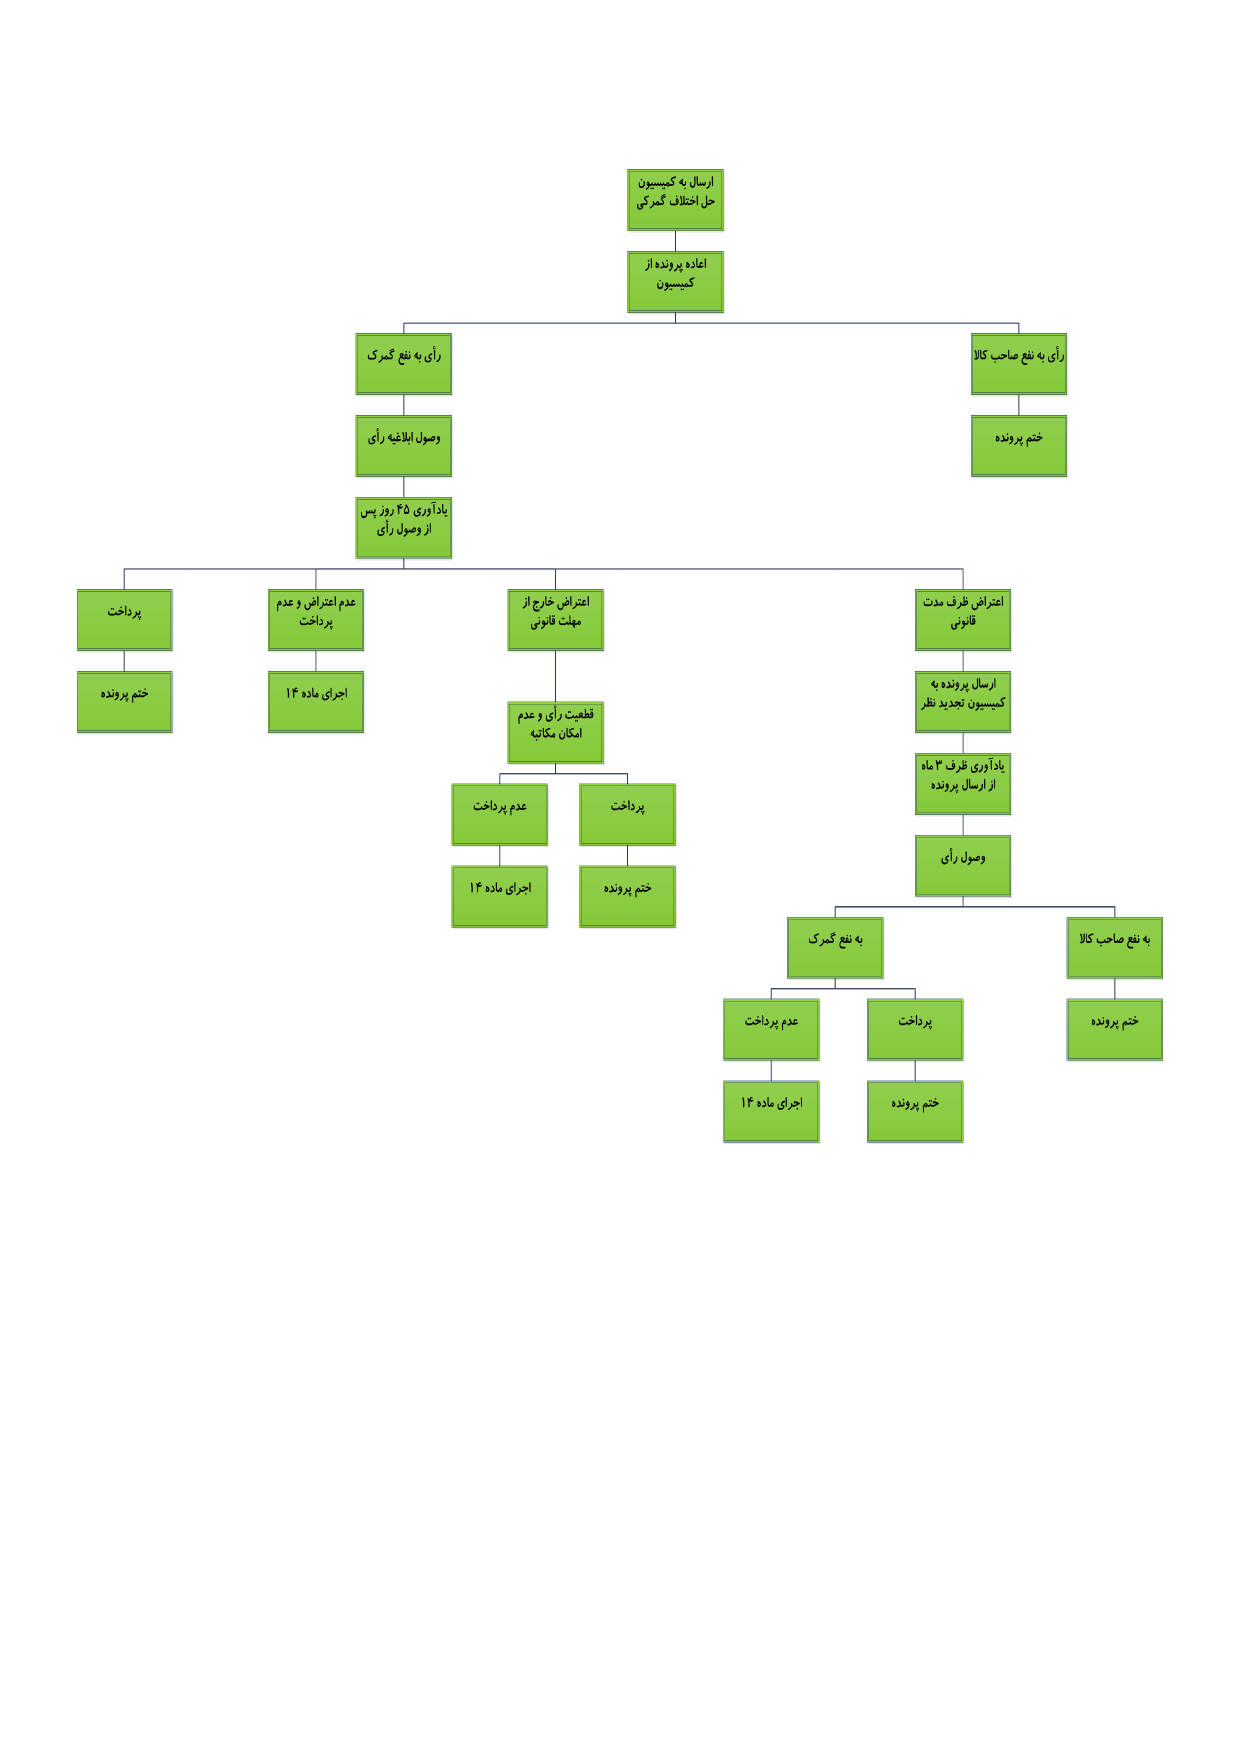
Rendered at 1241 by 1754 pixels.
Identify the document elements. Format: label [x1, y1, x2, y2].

picture [77, 169, 1164, 1144]
